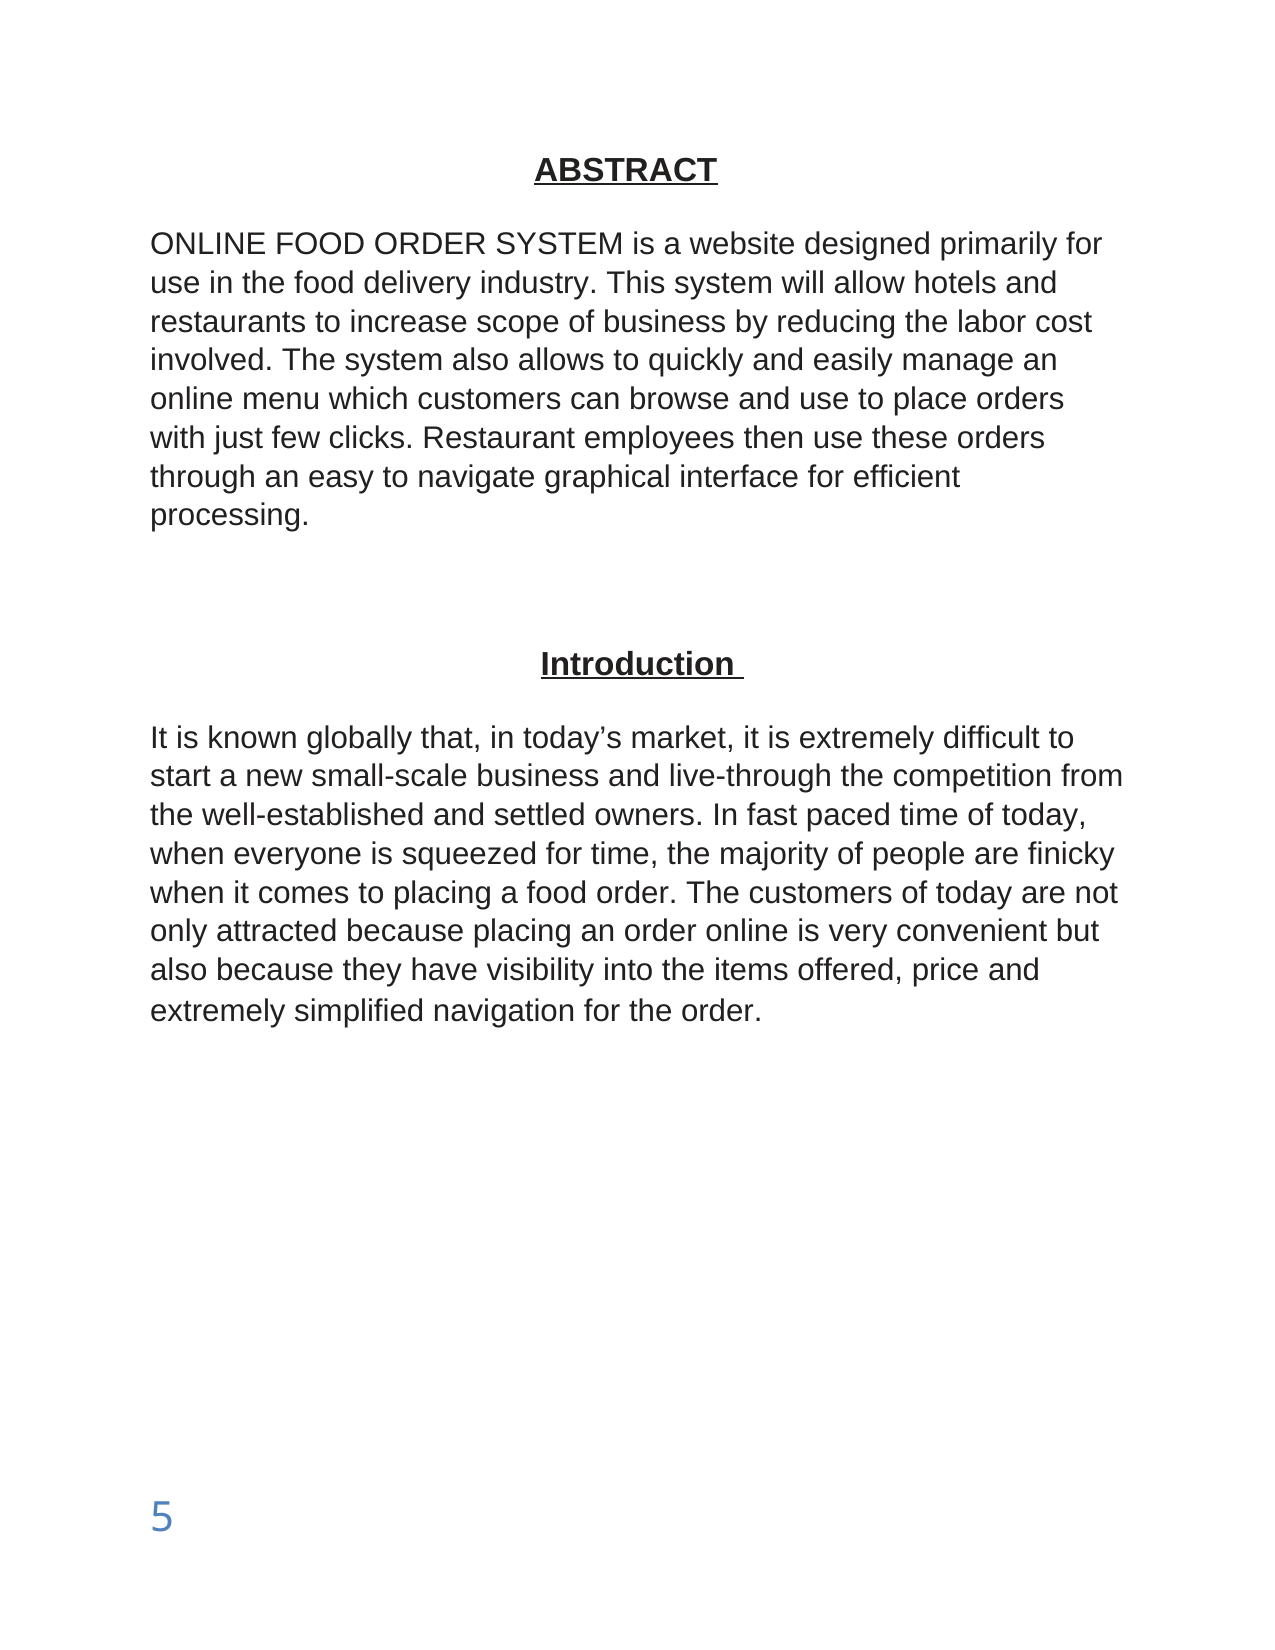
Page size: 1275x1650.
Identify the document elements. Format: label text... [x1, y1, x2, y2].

subtitle Introduction [150, 644, 1125, 682]
subtitle It is known globally that, in today’s market, it is extremely difficult to start a new small-scale business and live-through the competition from the well-established and settled owners. In fast paced time of today, when everyone is squeezed for time, the majority of people are finicky when it comes to placing a food order. The customers of today are not only attracted because placing an order online is very convenient but also because they have visibility into the items offered, price and extremely simplified navigation for the order. [150, 719, 1125, 1029]
subtitle ABSTRACT [150, 150, 1125, 188]
subtitle ONLINE FOOD ORDER SYSTEM is a website designed primarily for use in the food delivery industry. This system will allow hotels and restaurants to increase scope of business by reducing the labor cost involved. The system also allows to quickly and easily manage an online menu which customers can browse and use to place orders with just few clicks. Restaurant employees then use these orders through an easy to navigate graphical interface for efficient processing. [150, 225, 1125, 532]
